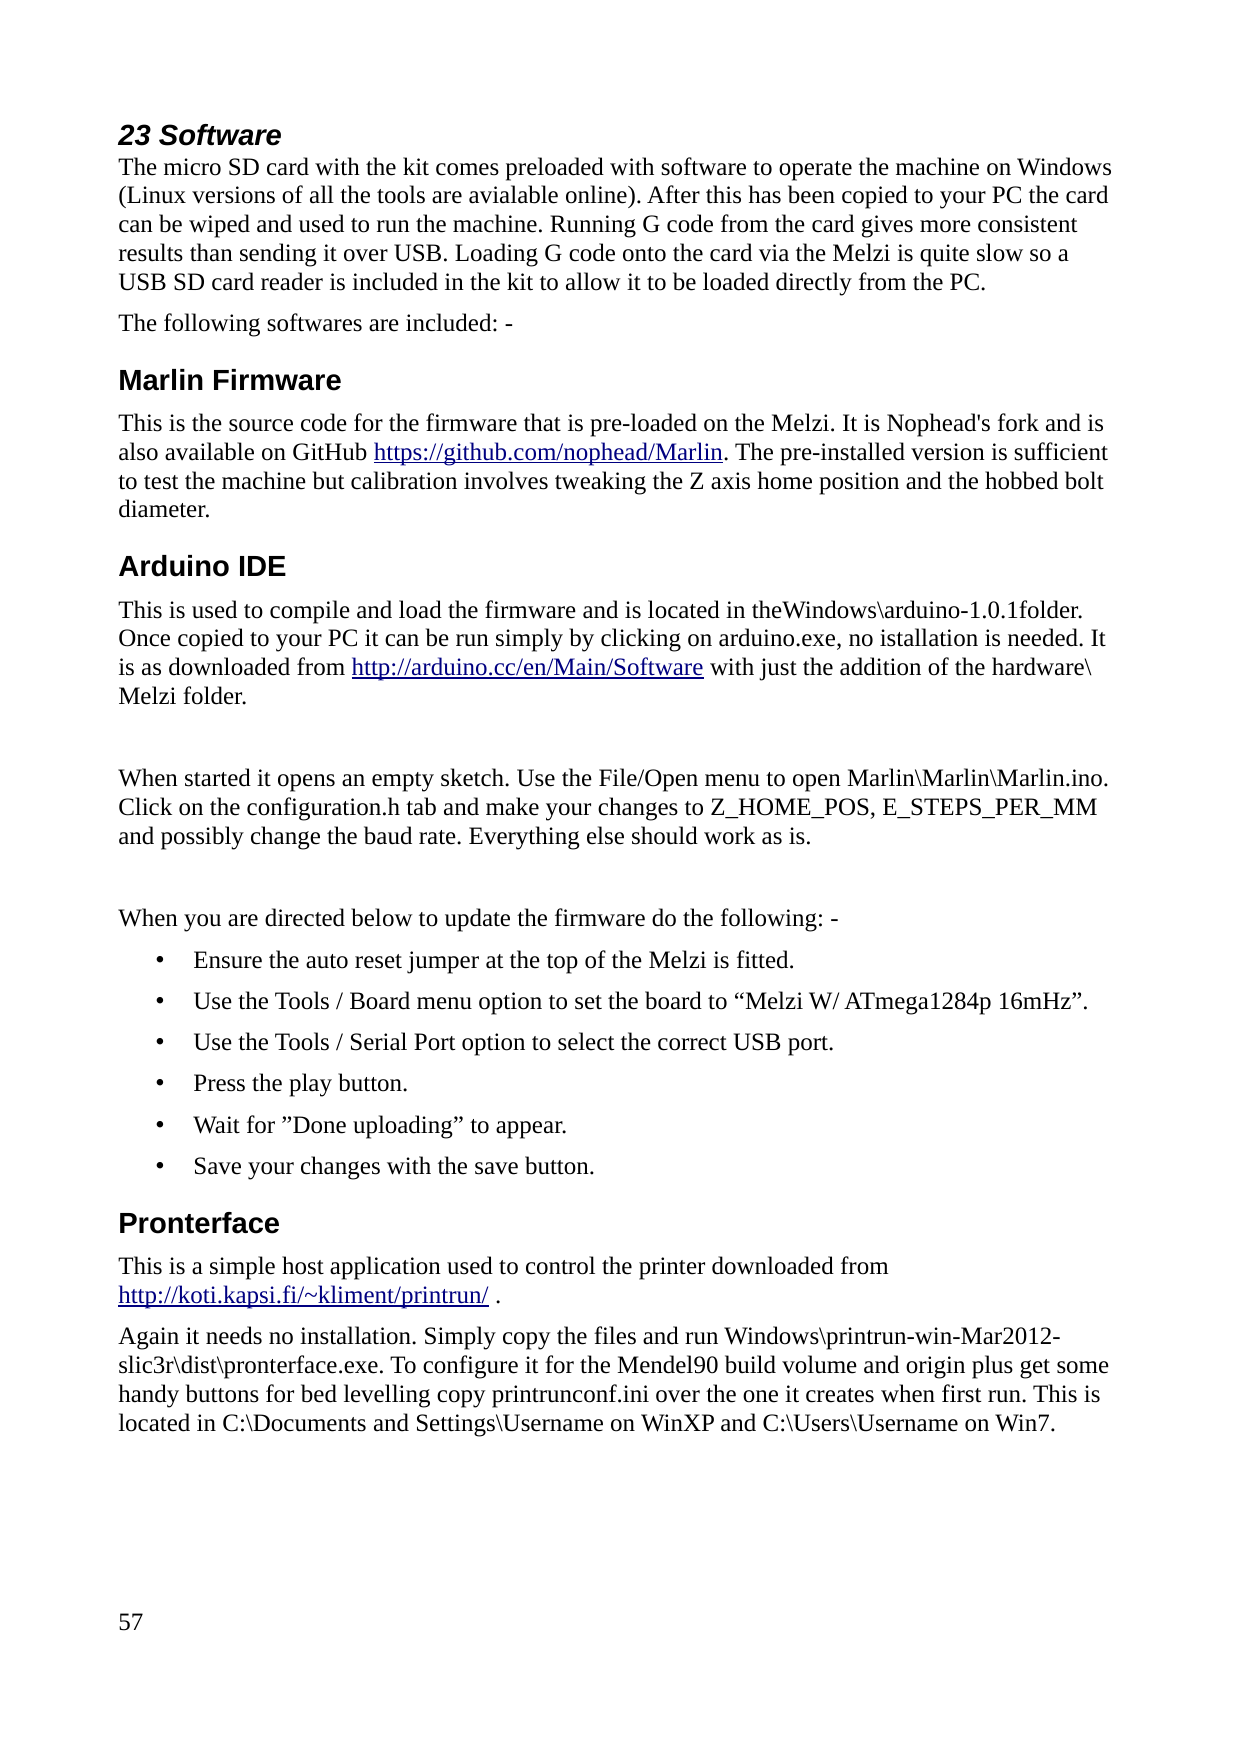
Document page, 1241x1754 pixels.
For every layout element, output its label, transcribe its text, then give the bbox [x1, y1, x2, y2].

text This is a simple host application used to control the printer downloaded from http://koti.kapsi.fi/~kliment/printrun/ . [118, 1251, 1122, 1309]
text When you are directed below to update the firmware do the following: - [118, 903, 1122, 932]
text Again it needs no installation. Simply copy the files and run Windows\printrun-win-Mar2012-slic3r\dist\pronterface.exe. To configure it for the Mendel90 build volume and origin plus get some handy buttons for bed levelling copy printrunconf.ini over the one it creates when first run. This is located in C:\Documents and Settings\Username on WinXP and C:\Users\Username on Win7. [118, 1321, 1122, 1436]
list Use the Tools / Serial Port option to select the correct USB port. [156, 1027, 1122, 1056]
subtitle Pronterface [118, 1206, 1122, 1239]
subtitle Software [118, 118, 1122, 152]
subtitle Arduino IDE [118, 549, 1122, 583]
text The following softwares are included: - [118, 308, 1122, 337]
list Save your changes with the save button. [156, 1151, 1122, 1180]
list Use the Tools / Board menu option to set the board to “Melzi W/ ATmega1284p 16mHz”. [156, 986, 1122, 1015]
text This is used to compile and load the firmware and is located in theWindows\arduino-1.0.1folder. Once copied to your PC it can be run simply by clicking on arduino.exe, no istallation is needed. It is as downloaded from http://arduino.cc/en/Main/Software with just the addition of the hardware\Melzi folder. [118, 595, 1122, 710]
list Wait for ”Done uploading” to appear. [156, 1110, 1122, 1138]
list Press the play button. [156, 1068, 1122, 1097]
text When started it opens an empty sketch. Use the File/Open menu to open Marlin\Marlin\Marlin.ino. Click on the configuration.h tab and make your changes to Z_HOME_POS, E_STEPS_PER_MM and possibly change the baud rate. Everything else should work as is. [118, 763, 1122, 850]
text This is the source code for the firmware that is pre-loaded on the Melzi. It is Nophead's fork and is also available on GitHub https://github.com/nophead/Marlin. The pre-installed version is sufficient to test the machine but calibration involves tweaking the Z axis home position and the hobbed bolt diameter. [118, 408, 1122, 523]
text The micro SD card with the kit comes preloaded with software to operate the machine on Windows (Linux versions of all the tools are avialable online). After this has been copied to your PC the card can be wiped and used to run the machine. Running G code from the card gives more consistent results than sending it over USB. Loading G code onto the card via the Melzi is quite slow so a USB SD card reader is included in the kit to allow it to be loaded directly from the PC. [118, 152, 1122, 295]
subtitle Marlin Firmware [118, 363, 1122, 396]
list Ensure the auto reset jumper at the top of the Melzi is fitted. [156, 945, 1122, 973]
